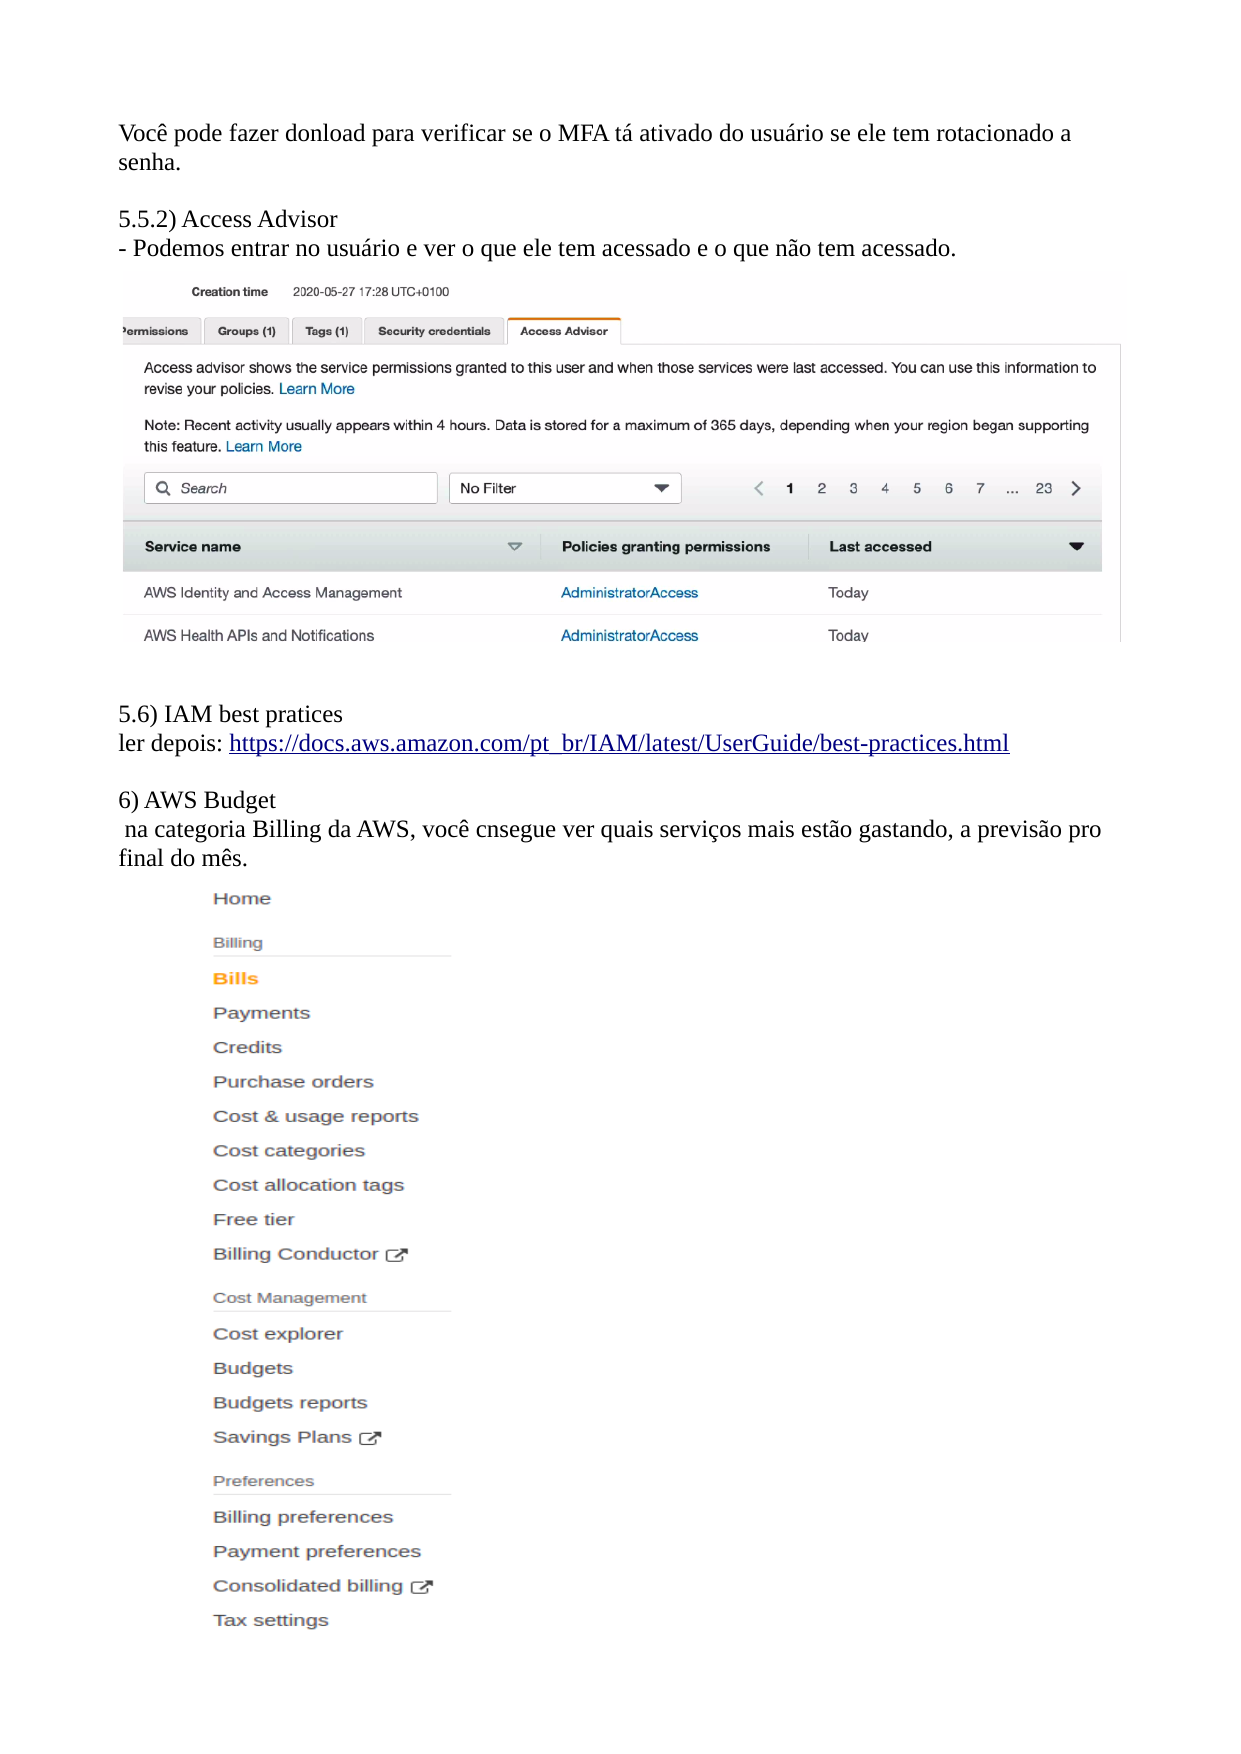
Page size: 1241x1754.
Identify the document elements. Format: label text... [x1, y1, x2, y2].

picture [123, 880, 452, 1656]
text 5.6) IAM best pratices [118, 699, 1122, 728]
text ler depois: https://docs.aws.amazon.com/pt_br/IAM/latest/UserGuide/best-practices.html [118, 728, 1122, 757]
text na categoria Billing da AWS, você cnsegue ver quais serviços mais estão gastando, a previsão pro final do mês. [118, 814, 1122, 872]
text Você pode fazer donload para verificar se o MFA tá ativado do usuário se ele tem rotacionado a senha. [118, 118, 1122, 176]
picture [122, 271, 1127, 642]
text 6) AWS Budget [118, 786, 1122, 814]
text 5.5.2) Access Advisor [118, 204, 1122, 233]
text - Podemos entrar no usuário e ver o que ele tem acessado e o que não tem acessado. [118, 233, 1122, 262]
